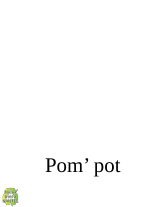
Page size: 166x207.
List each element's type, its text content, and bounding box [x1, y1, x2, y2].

table_cell Pom’ pot [6, 148, 159, 183]
table_cell [6, 46, 159, 147]
table_header [57, 6, 108, 46]
table_header [108, 6, 159, 46]
table_header [6, 6, 57, 46]
picture [2, 187, 19, 207]
